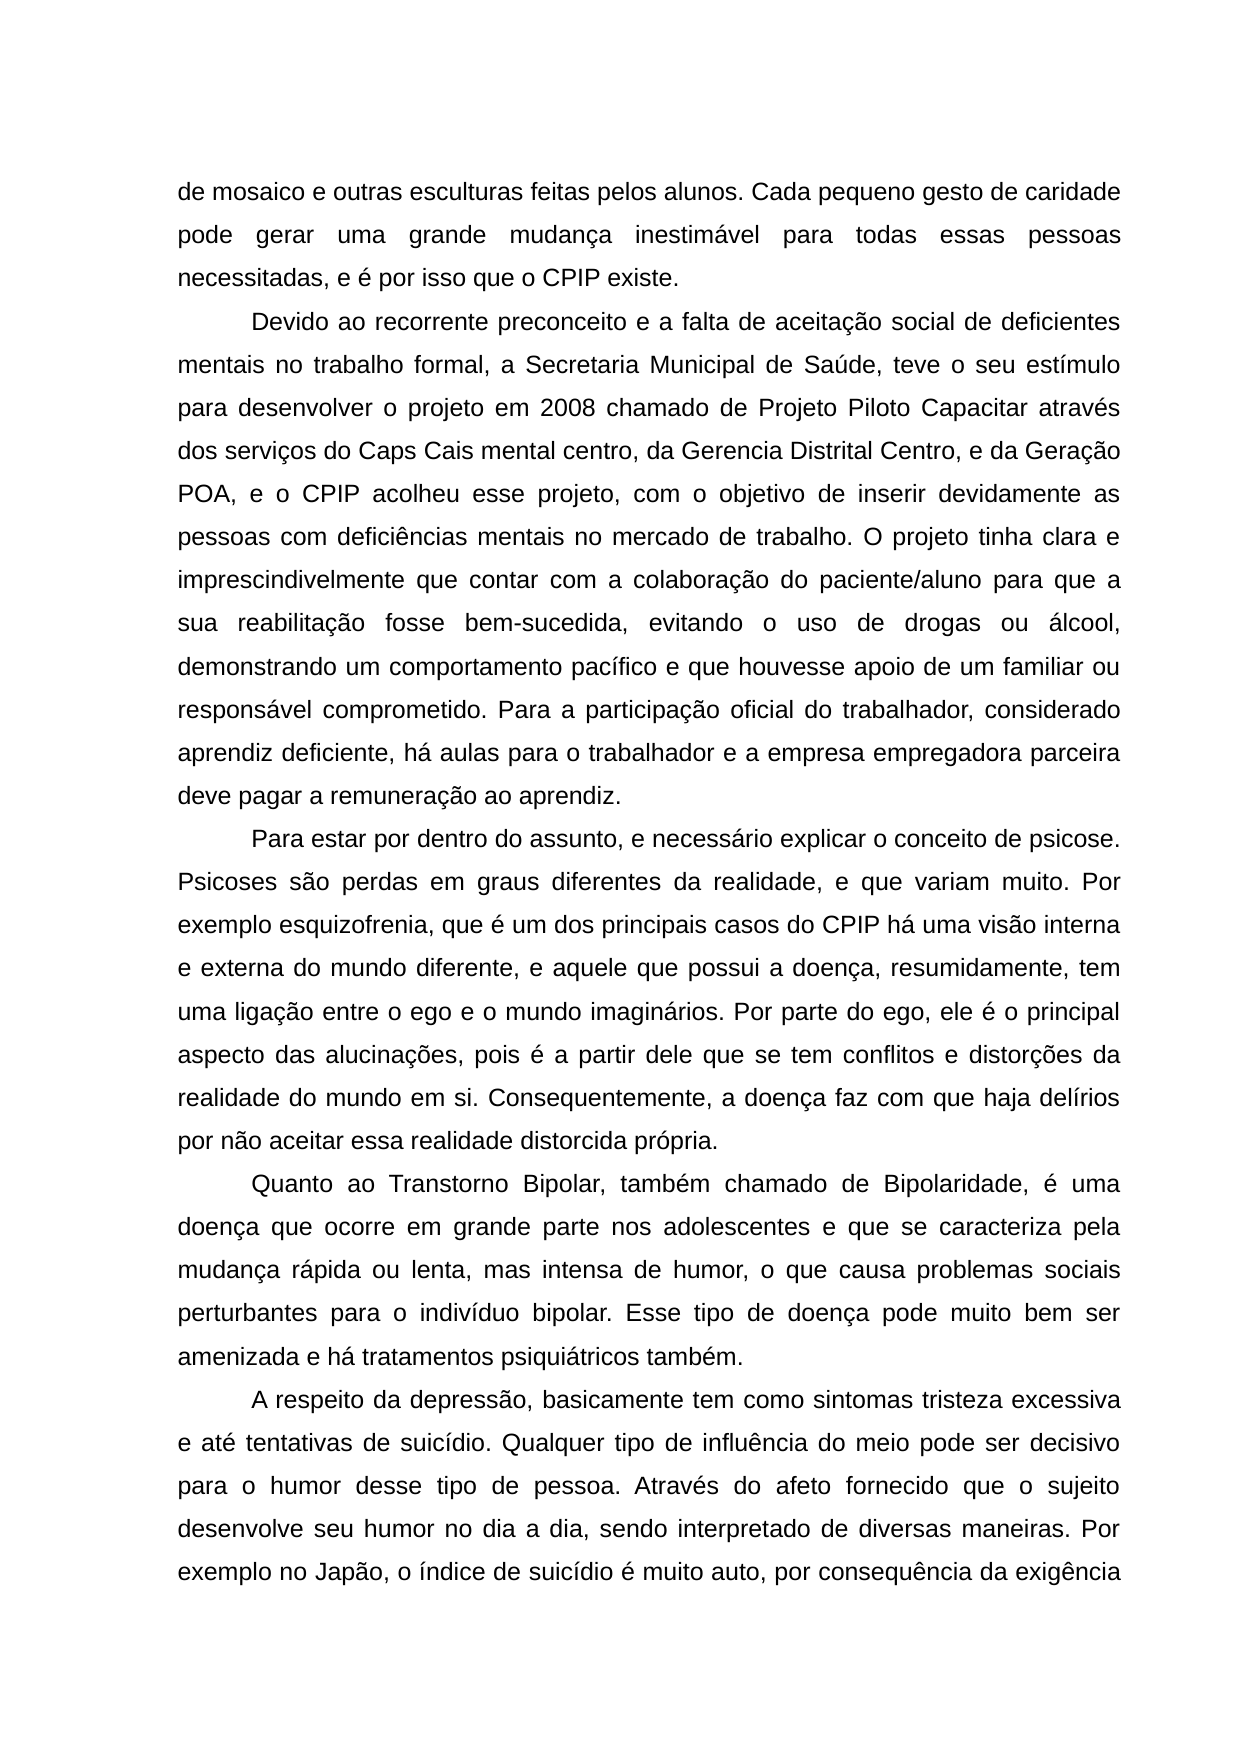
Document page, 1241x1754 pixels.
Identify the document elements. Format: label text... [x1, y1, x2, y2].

text Para estar por dentro do assunto, e necessário explicar o conceito de psicose. Psicoses são perdas em graus diferentes da realidade, e que variam muito. Por exemplo esquizofrenia, que é um dos principais casos do CPIP há uma visão interna e externa do mundo diferente, e aquele que possui a doença, resumidamente, tem uma ligação entre o ego e o mundo imaginários. Por parte do ego, ele é o principal aspecto das alucinações, pois é a partir dele que se tem conflitos e distorções da realidade do mundo em si. Consequentemente, a doença faz com que haja delírios por não aceitar essa realidade distorcida própria. [177, 824, 1122, 1155]
text Quanto ao Transtorno Bipolar, também chamado de Bipolaridade, é uma doença que ocorre em grande parte nos adolescentes e que se caracteriza pela mudança rápida ou lenta, mas intensa de humor, o que causa problemas sociais perturbantes para o indivíduo bipolar. Esse tipo de doença pode muito bem ser amenizada e há tratamentos psiquiátricos também. [177, 1169, 1122, 1370]
text A respeito da depressão, basicamente tem como sintomas tristeza excessiva e até tentativas de suicídio. Qualquer tipo de influência do meio pode ser decisivo para o humor desse tipo de pessoa. Através do afeto fornecido que o sujeito desenvolve seu humor no dia a dia, sendo interpretado de diversas maneiras. Por exemplo no Japão, o índice de suicídio é muito auto, por consequência da exigência [177, 1385, 1122, 1586]
text de mosaico e outras esculturas feitas pelos alunos. Cada pequeno gesto de caridade pode gerar uma grande mudança inestimável para todas essas pessoas necessitadas, e é por isso que o CPIP existe. [177, 177, 1122, 292]
text Devido ao recorrente preconceito e a falta de aceitação social de deficientes mentais no trabalho formal, a Secretaria Municipal de Saúde, teve o seu estímulo para desenvolver o projeto em 2008 chamado de Projeto Piloto Capacitar através dos serviços do Caps Cais mental centro, da Gerencia Distrital Centro, e da Geração POA, e o CPIP acolheu esse projeto, com o objetivo de inserir devidamente as pessoas com deficiências mentais no mercado de trabalho. O projeto tinha clara e imprescindivelmente que contar com a colaboração do paciente/aluno para que a sua reabilitação fosse bem-sucedida, evitando o uso de drogas ou álcool, demonstrando um comportamento pacífico e que houvesse apoio de um familiar ou responsável comprometido. Para a participação oficial do trabalhador, considerado aprendiz deficiente, há aulas para o trabalhador e a empresa empregadora parceira deve pagar a remuneração ao aprendiz. [177, 307, 1122, 810]
